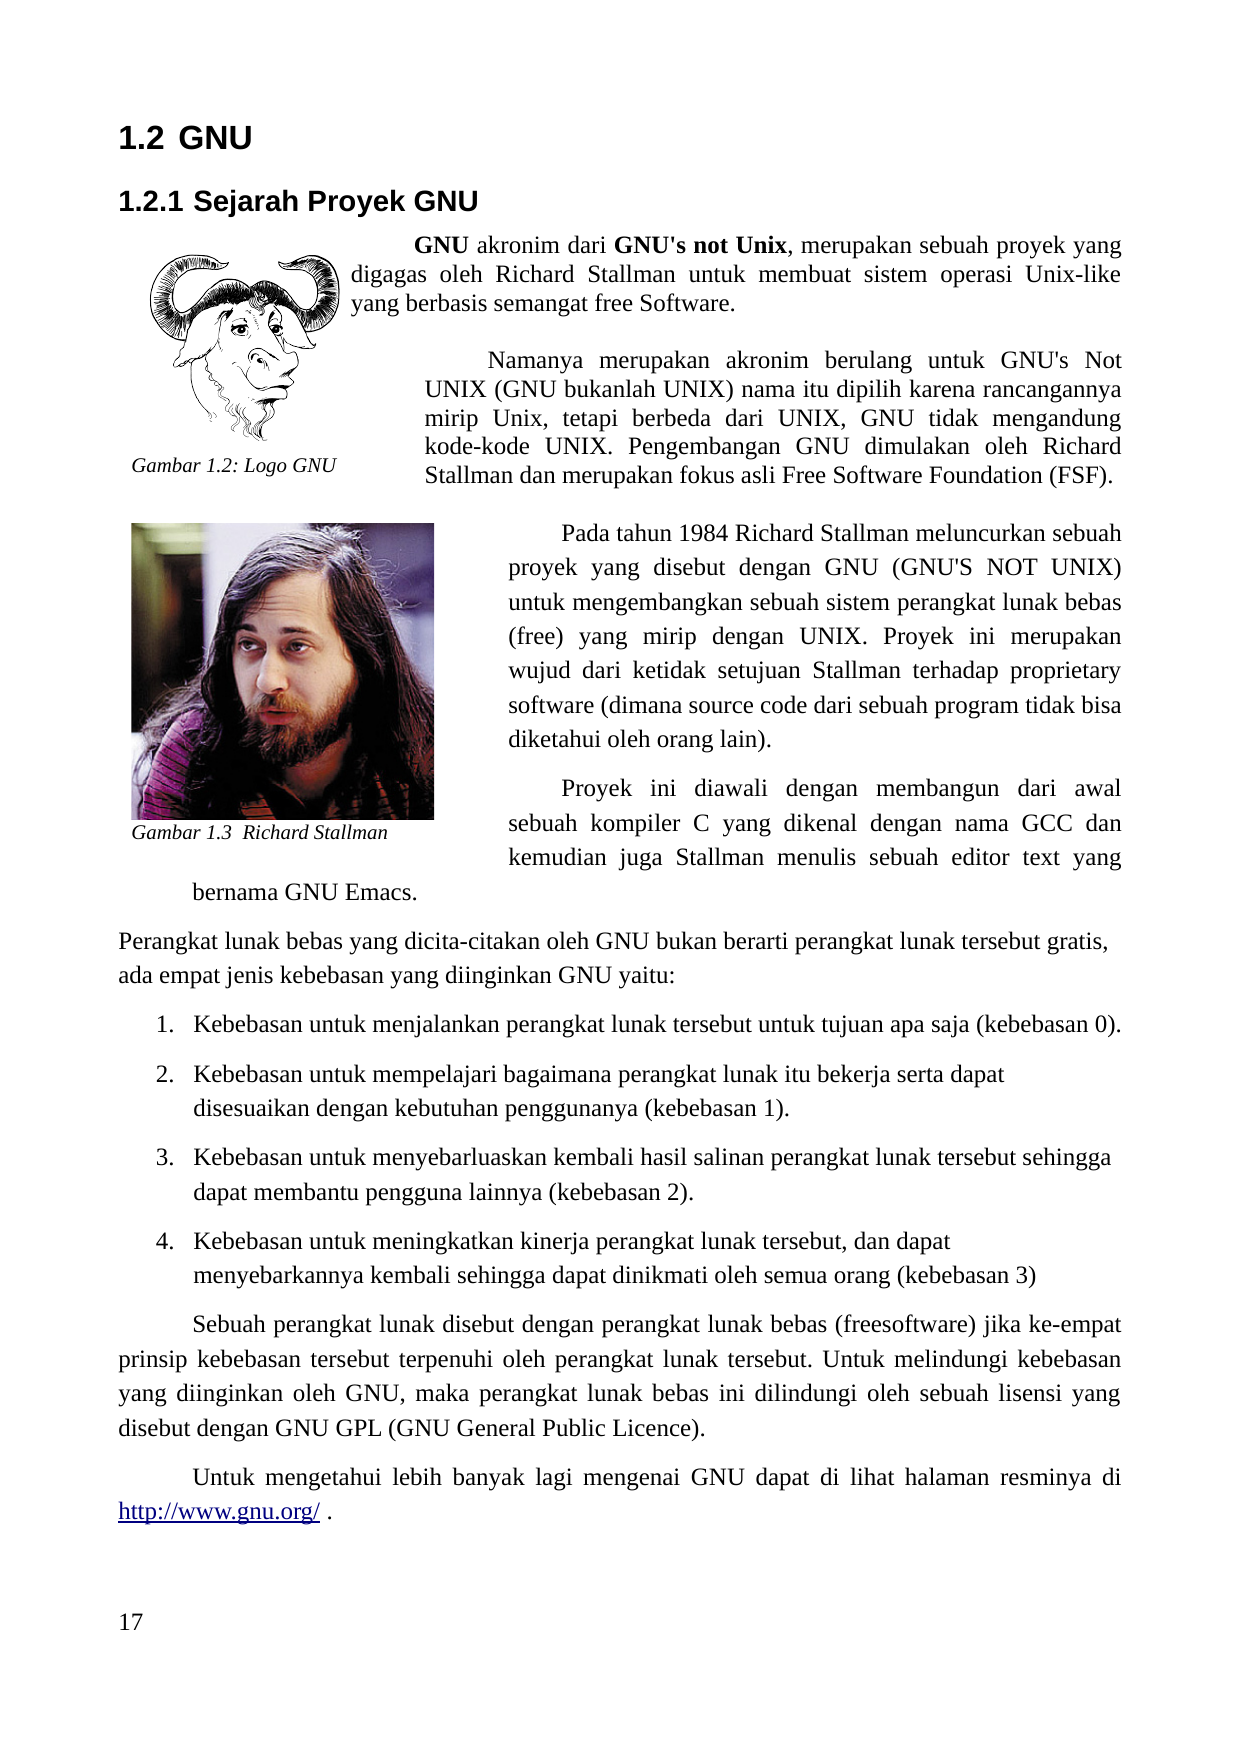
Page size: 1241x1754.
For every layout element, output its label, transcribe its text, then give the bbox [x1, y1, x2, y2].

text Proyek ini diawali dengan membangun dari awal sebuah kompiler C yang dikenal dengan nama GCC dan kemudian juga Stallman menulis sebuah editor text yang bernama GNU Emacs. [192, 773, 1122, 906]
text Untuk mengetahui lebih banyak lagi mengenai GNU dapat di lihat halaman resminya di http://www.gnu.org/ . [118, 1462, 1122, 1525]
subtitle GNU [118, 118, 1122, 157]
text Namanya merupakan akronim berulang untuk GNU's Not UNIX (GNU bukanlah UNIX) nama itu dipilih karena rancangannya mirip Unix, tetapi berbeda dari UNIX, GNU tidak mengandung kode-kode UNIX. Pengembangan GNU dimulakan oleh Richard Stallman dan merupakan fokus asli Free Software Foundation (FSF). [192, 345, 1122, 489]
list Kebebasan untuk mempelajari bagaimana perangkat lunak itu bekerja serta dapat disesuaikan dengan kebutuhan penggunanya (kebebasan 1). [156, 1059, 1122, 1122]
text Perangkat lunak bebas yang dicita-citakan oleh GNU bukan berarti perangkat lunak tersebut gratis, ada empat jenis kebebasan yang diinginkan GNU yaitu: [118, 926, 1122, 989]
list Kebebasan untuk menyebarluaskan kembali hasil salinan perangkat lunak tersebut sehingga dapat membantu pengguna lainnya (kebebasan 2). [156, 1142, 1122, 1205]
text GNU akronim dari GNU's not Unix, merupakan sebuah proyek yang digagas oleh Richard Stallman untuk membuat sistem operasi Unix-like yang berbasis semangat free Software. [118, 221, 1122, 316]
text Gambar 1.2: Logo GNU [131, 454, 351, 477]
text Pada tahun 1984 Richard Stallman meluncurkan sebuah proyek yang disebut dengan GNU (GNU'S NOT UNIX) untuk mengembangkan sebuah sistem perangkat lunak bebas (free) yang mirip dengan UNIX. Proyek ini merupakan wujud dari ketidak setujuan Stallman terhadap proprietary software (dimana source code dari sebuah program tidak bisa diketahui oleh orang lain). [131, 511, 1122, 753]
subtitle Sejarah Proyek GNU [118, 184, 1122, 218]
text Gambar 1.3 Richard Stallman [131, 820, 434, 844]
picture [131, 233, 351, 454]
text Sebuah perangkat lunak disebut dengan perangkat lunak bebas (freesoftware) jika ke-empat prinsip kebebasan tersebut terpenuhi oleh perangkat lunak tersebut. Untuk melindungi kebebasan yang diinginkan oleh GNU, maka perangkat lunak bebas ini dilindungi oleh sebuah lisensi yang disebut dengan GNU GPL (GNU General Public Licence). [118, 1309, 1122, 1441]
picture [131, 523, 435, 820]
list Kebebasan untuk menjalankan perangkat lunak tersebut untuk tujuan apa saja (kebebasan 0). [156, 1009, 1122, 1038]
list Kebebasan untuk meningkatkan kinerja perangkat lunak tersebut, dan dapat menyebarkannya kembali sehingga dapat dinikmati oleh semua orang (kebebasan 3) [156, 1226, 1122, 1289]
